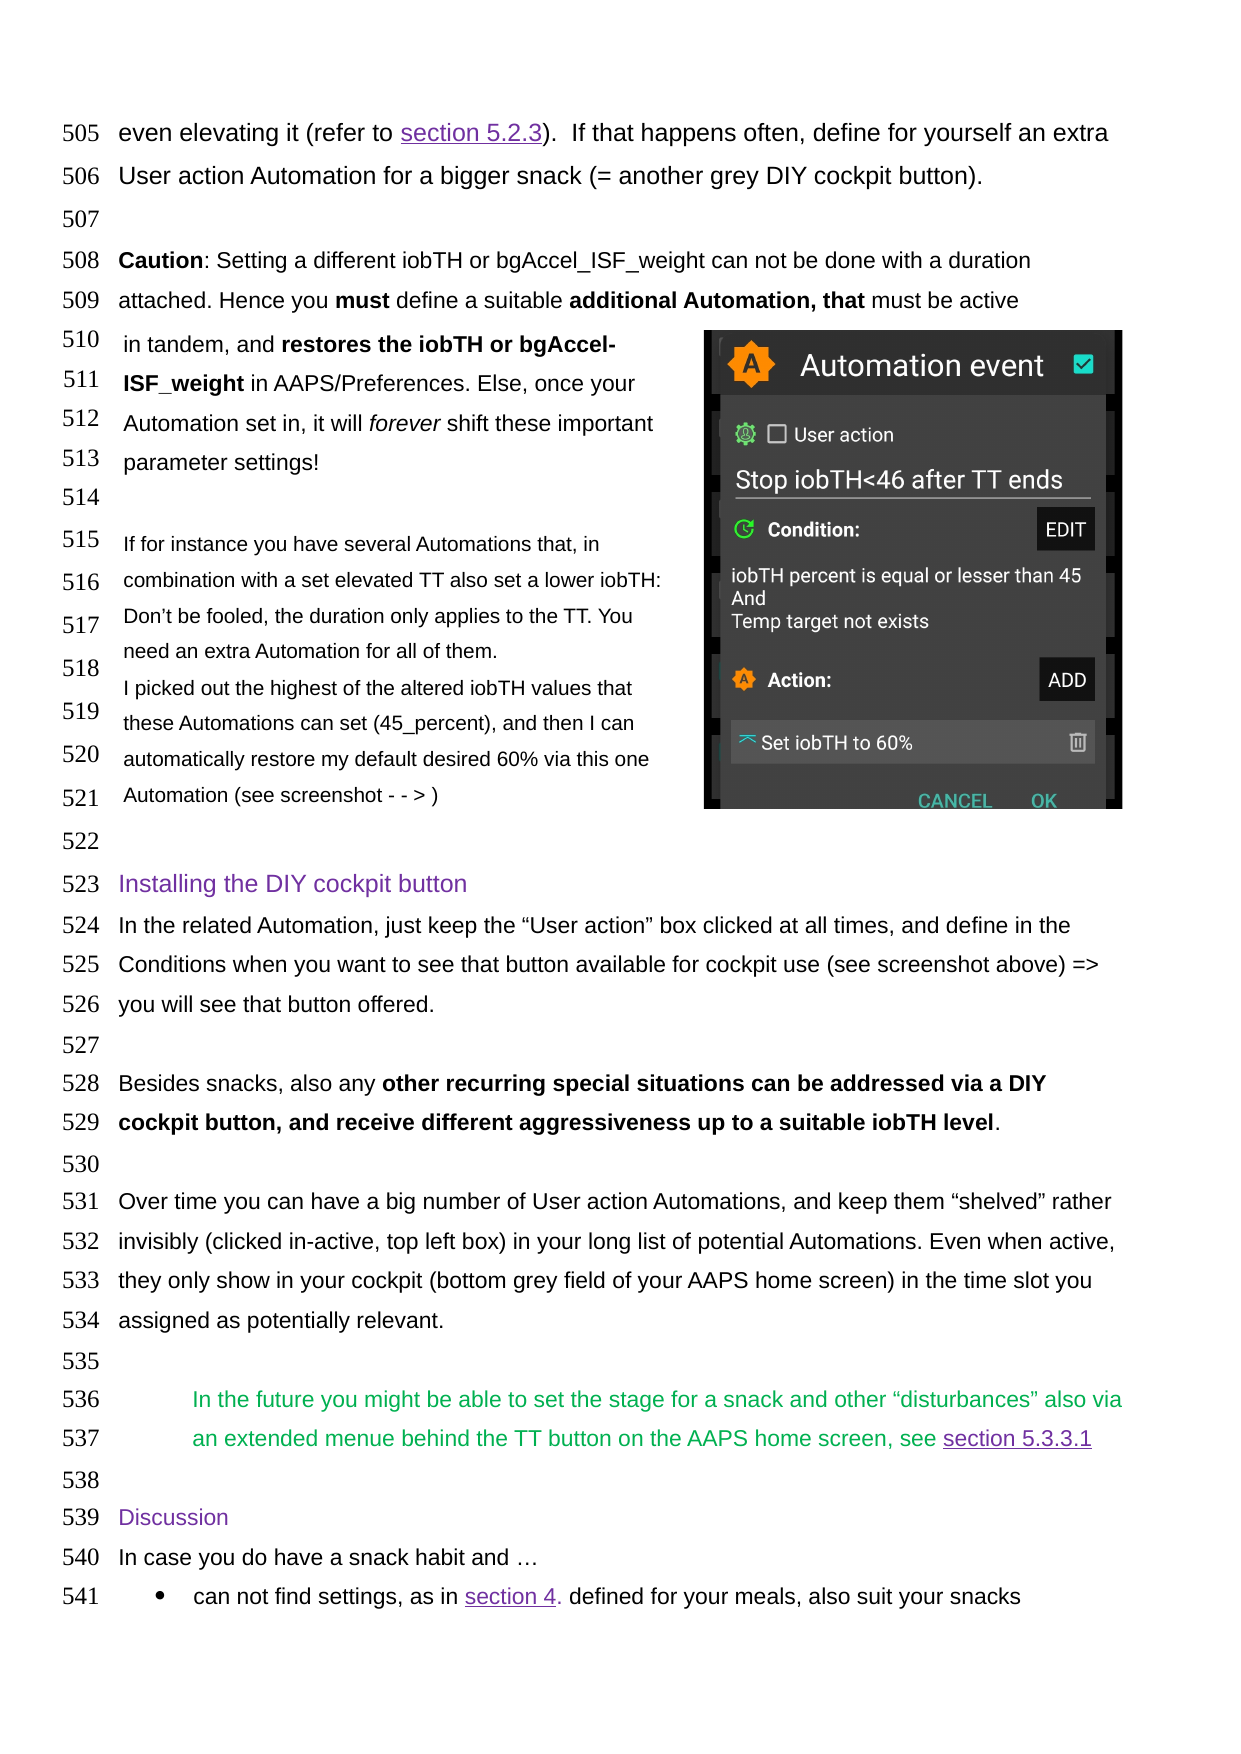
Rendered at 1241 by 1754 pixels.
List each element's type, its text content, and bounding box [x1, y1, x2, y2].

text Caution: Setting a different iobTH or bgAccel_ISF_weight can not be done with a duration attached. Hence you must define a suitable additional Automation, that must be active [118, 247, 1122, 313]
text Besides snacks, also any other recurring special situations can be addressed via a DIY cockpit button, and receive different aggressiveness up to a suitable iobTH level. [118, 1070, 1122, 1136]
text I picked out the highest of the altered iobTH values that these Automations can set (45_percent), and then I can automatically restore my default desired 60% via this one Automation (see screenshot - - > ) [123, 675, 674, 807]
text In the future you might be able to set the stage for a snack and other “disturbances” also via an extended menue behind the TT button on the AAPS home screen, see section 5.3.3.1 [192, 1386, 1122, 1452]
text in tandem, and restores the iobTH or bgAccel-ISF_weight in AAPS/Preferences. Else, once your Automation set in, it will forever shift these important parameter settings! [123, 331, 674, 475]
text In case you do have a snack habit and … [118, 1544, 1122, 1570]
text Over time you can have a big number of User action Automations, and keep them “shelved” rather invisibly (clicked in-active, top left box) in your long list of potential Automations. Even when active, they only show in your cockpit (bottom grey field of your AAPS home screen) in the time slot you assigned as potentially relevant. [118, 1188, 1122, 1333]
text In the related Automation, just keep the “User action” box clicked at all times, and define in the Conditions when you want to see that button available for cockpit use (see screenshot above) => you will see that button offered. [118, 912, 1122, 1017]
text If for instance you have several Automations that, in combination with a set elevated TT also set a lower iobTH: Don’t be fooled, the duration only applies to the TT. You need an extra Automation for all of them. [123, 532, 674, 663]
text Installing the DIY cockpit button [118, 869, 1122, 898]
list can not find settings, as in section 4. defined for your meals, also suit your snacks [156, 1583, 1122, 1610]
text [108, 323, 1129, 816]
text Discussion [118, 1504, 1122, 1531]
text even elevating it (refer to section 5.2.3). If that happens often, define for yourself an extra User action Automation for a bigger snack (= another grey DIY cockpit button). [118, 118, 1122, 190]
